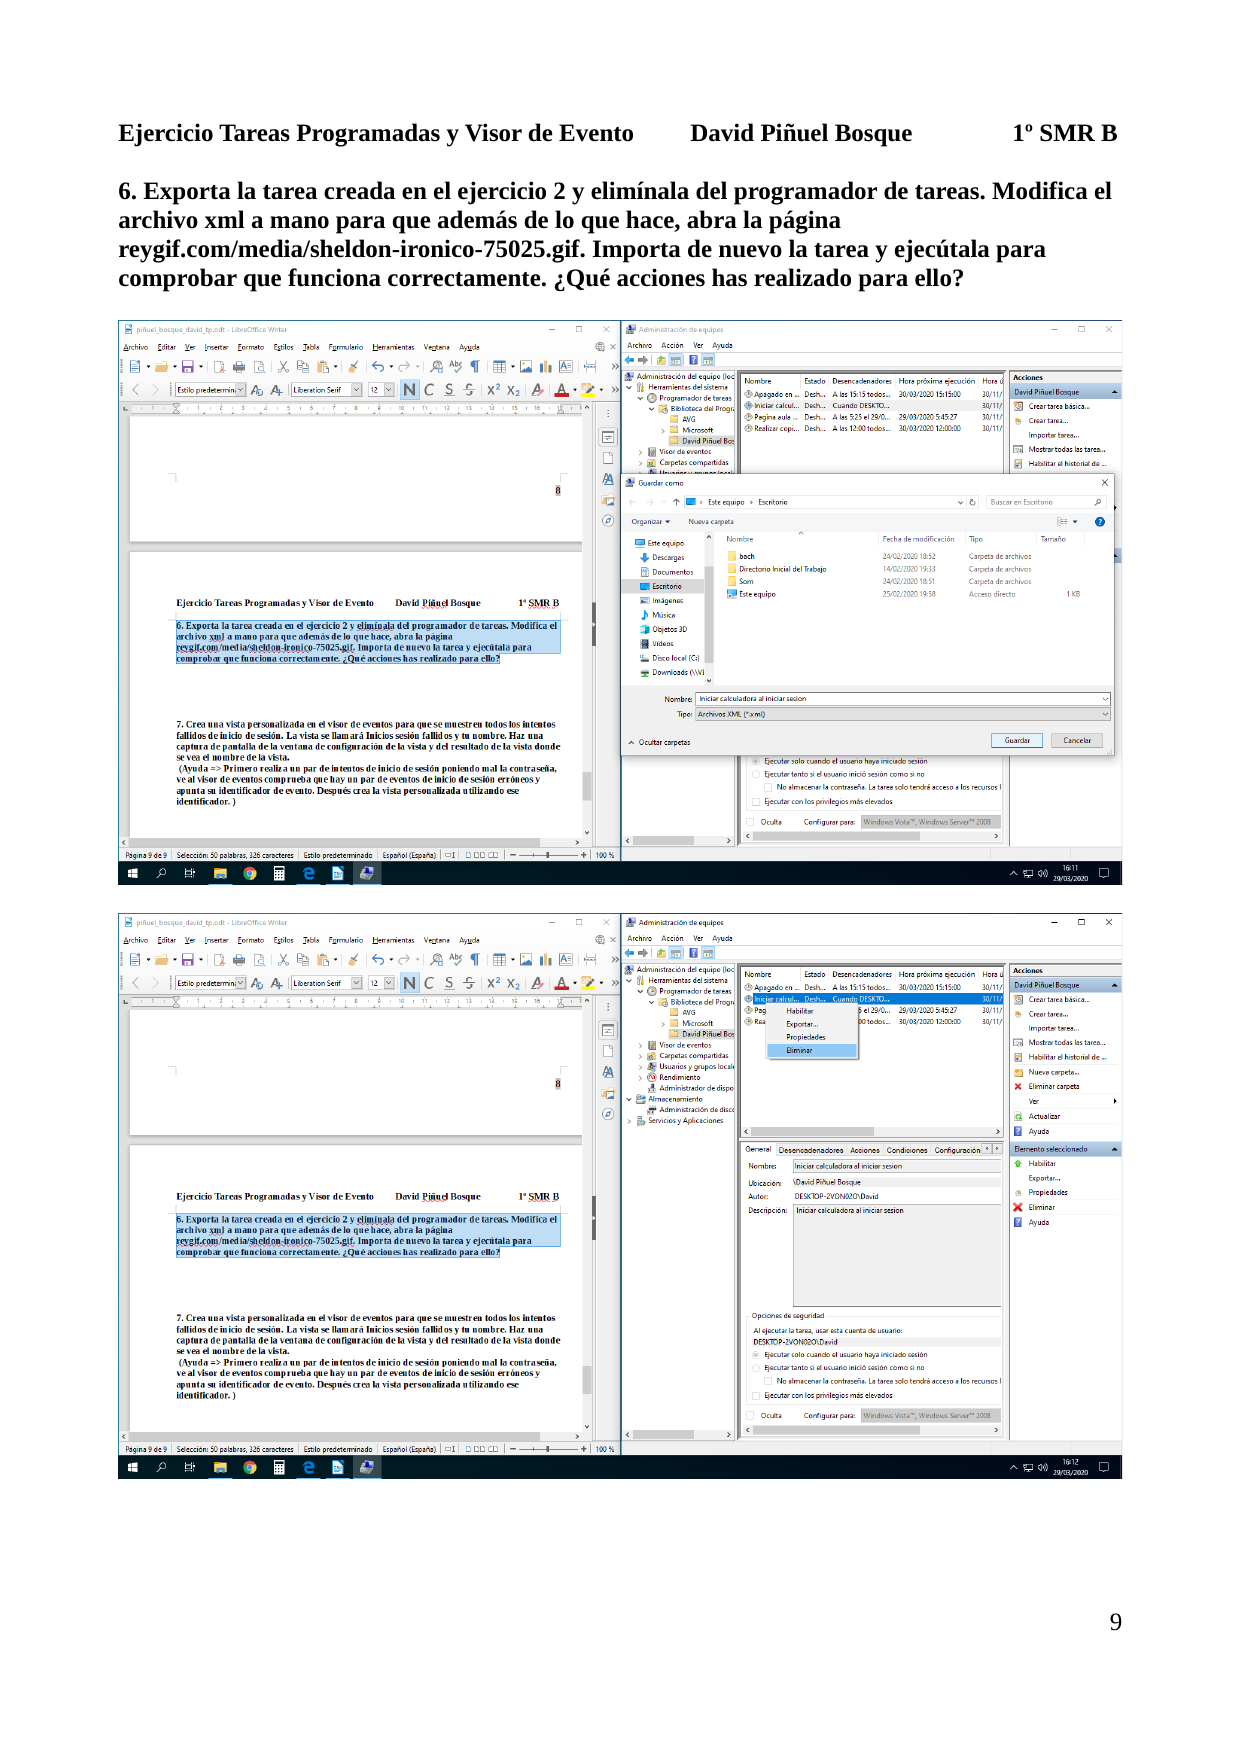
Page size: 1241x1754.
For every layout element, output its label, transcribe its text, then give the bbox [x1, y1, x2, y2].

picture [118, 320, 1123, 885]
picture [118, 913, 1123, 1479]
text 6. Exporta la tarea creada en el ejercicio 2 y elimínala del programador de tareas. Modifica el archivo xml a mano para que además de lo que hace, abra la página reygif.com/media/sheldon-ironico-75025.gif. Importa de nuevo la tarea y ejecútala para comprobar que funciona correctamente. ¿Qué acciones has realizado para ello? [118, 176, 1122, 291]
